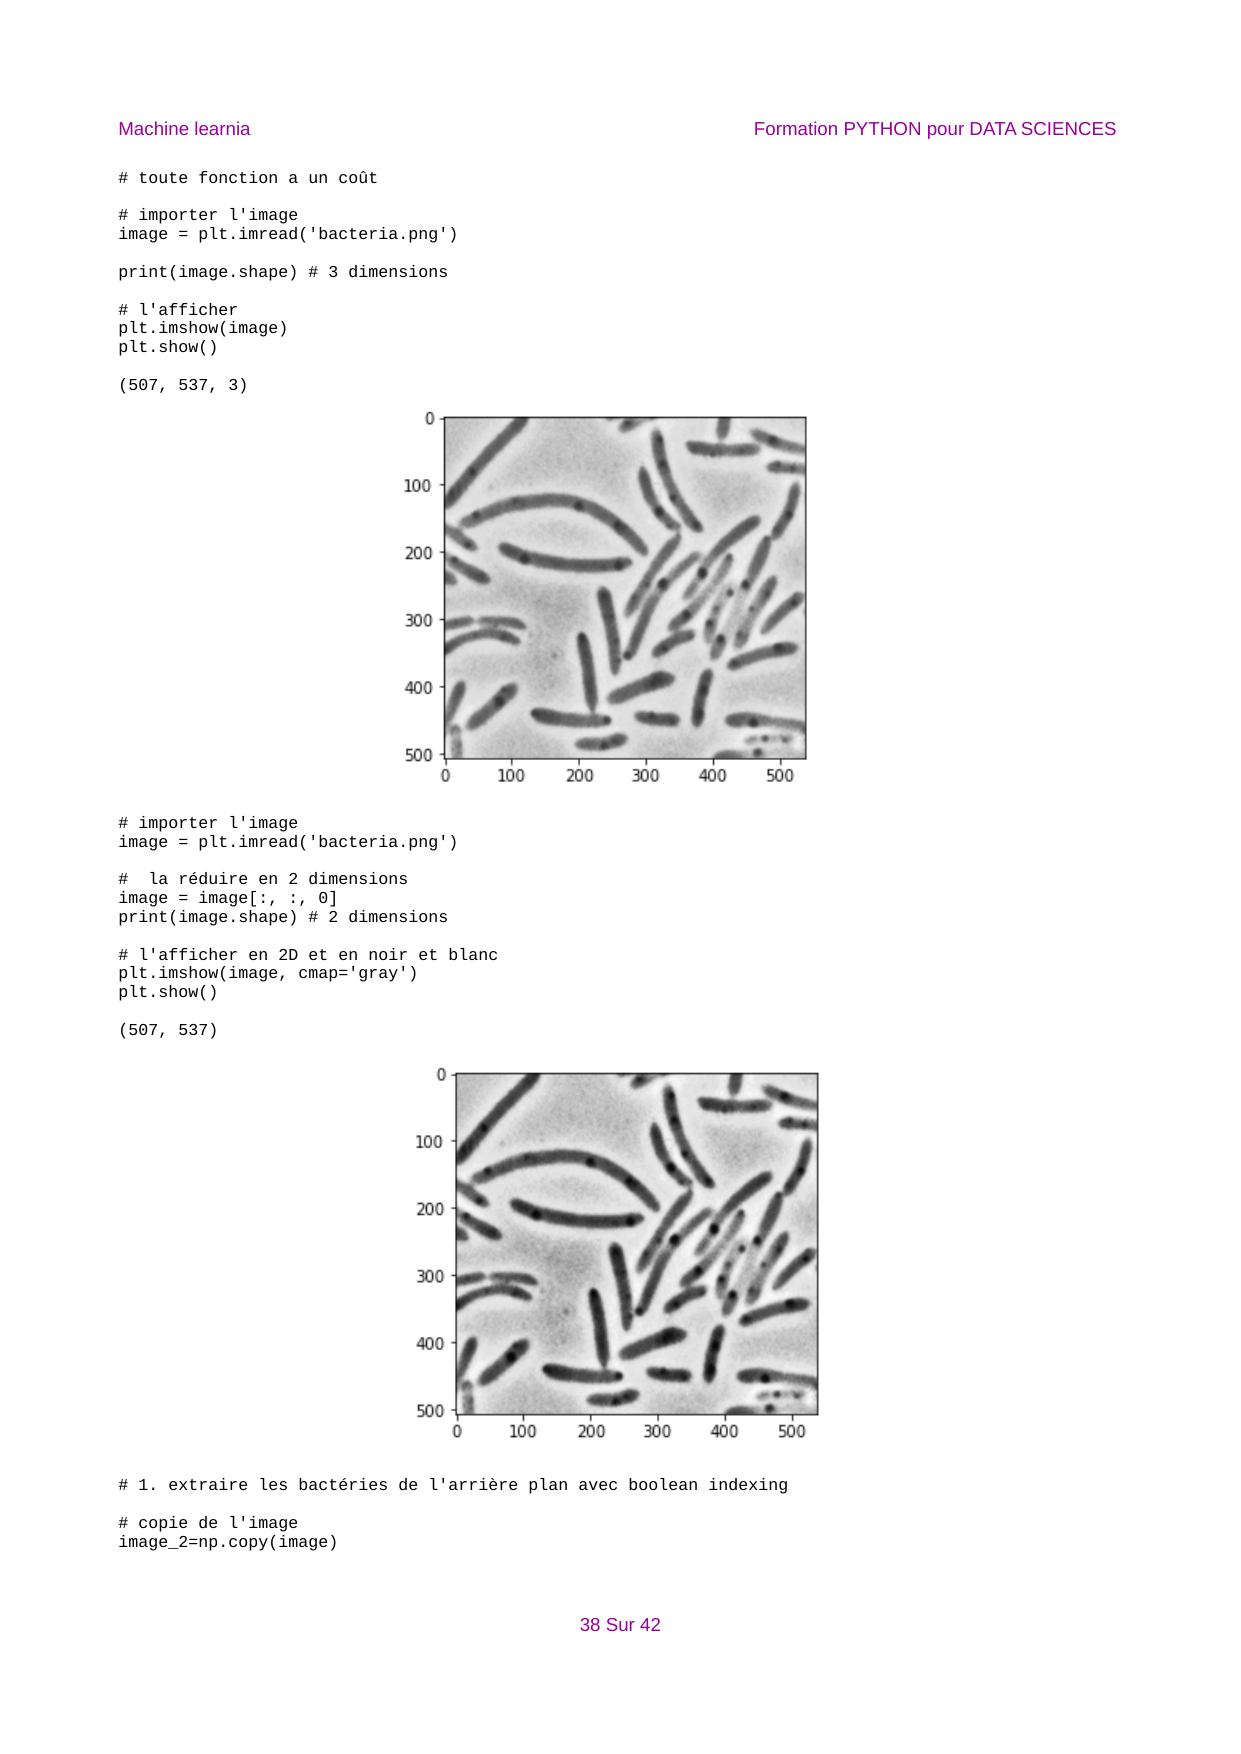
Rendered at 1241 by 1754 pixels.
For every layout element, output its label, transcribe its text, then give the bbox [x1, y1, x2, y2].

text # 1. extraire les bactéries de l'arrière plan avec boolean indexing [118, 1477, 1122, 1496]
text image = image[:, :, 0] [118, 890, 1122, 908]
picture [404, 1059, 836, 1458]
text plt.show() [118, 984, 1122, 1003]
text (507, 537) [118, 1022, 1122, 1041]
text image = plt.imread('bacteria.png') [118, 226, 1122, 244]
picture [394, 395, 846, 796]
text print(image.shape) # 2 dimensions [118, 908, 1122, 927]
text # la réduire en 2 dimensions [118, 871, 1122, 890]
text # l'afficher en 2D et en noir et blanc [118, 946, 1122, 965]
text plt.show() [118, 339, 1122, 358]
text # importer l'image [118, 814, 1122, 833]
text print(image.shape) # 3 dimensions [118, 263, 1122, 282]
text plt.imshow(image) [118, 320, 1122, 339]
text plt.imshow(image, cmap='gray') [118, 965, 1122, 984]
text # l'afficher [118, 301, 1122, 320]
text # toute fonction a un coût [118, 169, 1122, 188]
text image_2=np.copy(image) [118, 1533, 1122, 1552]
text image = plt.imread('bacteria.png') [118, 833, 1122, 852]
text # copie de l'image [118, 1514, 1122, 1533]
text (507, 537, 3) [118, 377, 1122, 395]
text # importer l'image [118, 207, 1122, 226]
